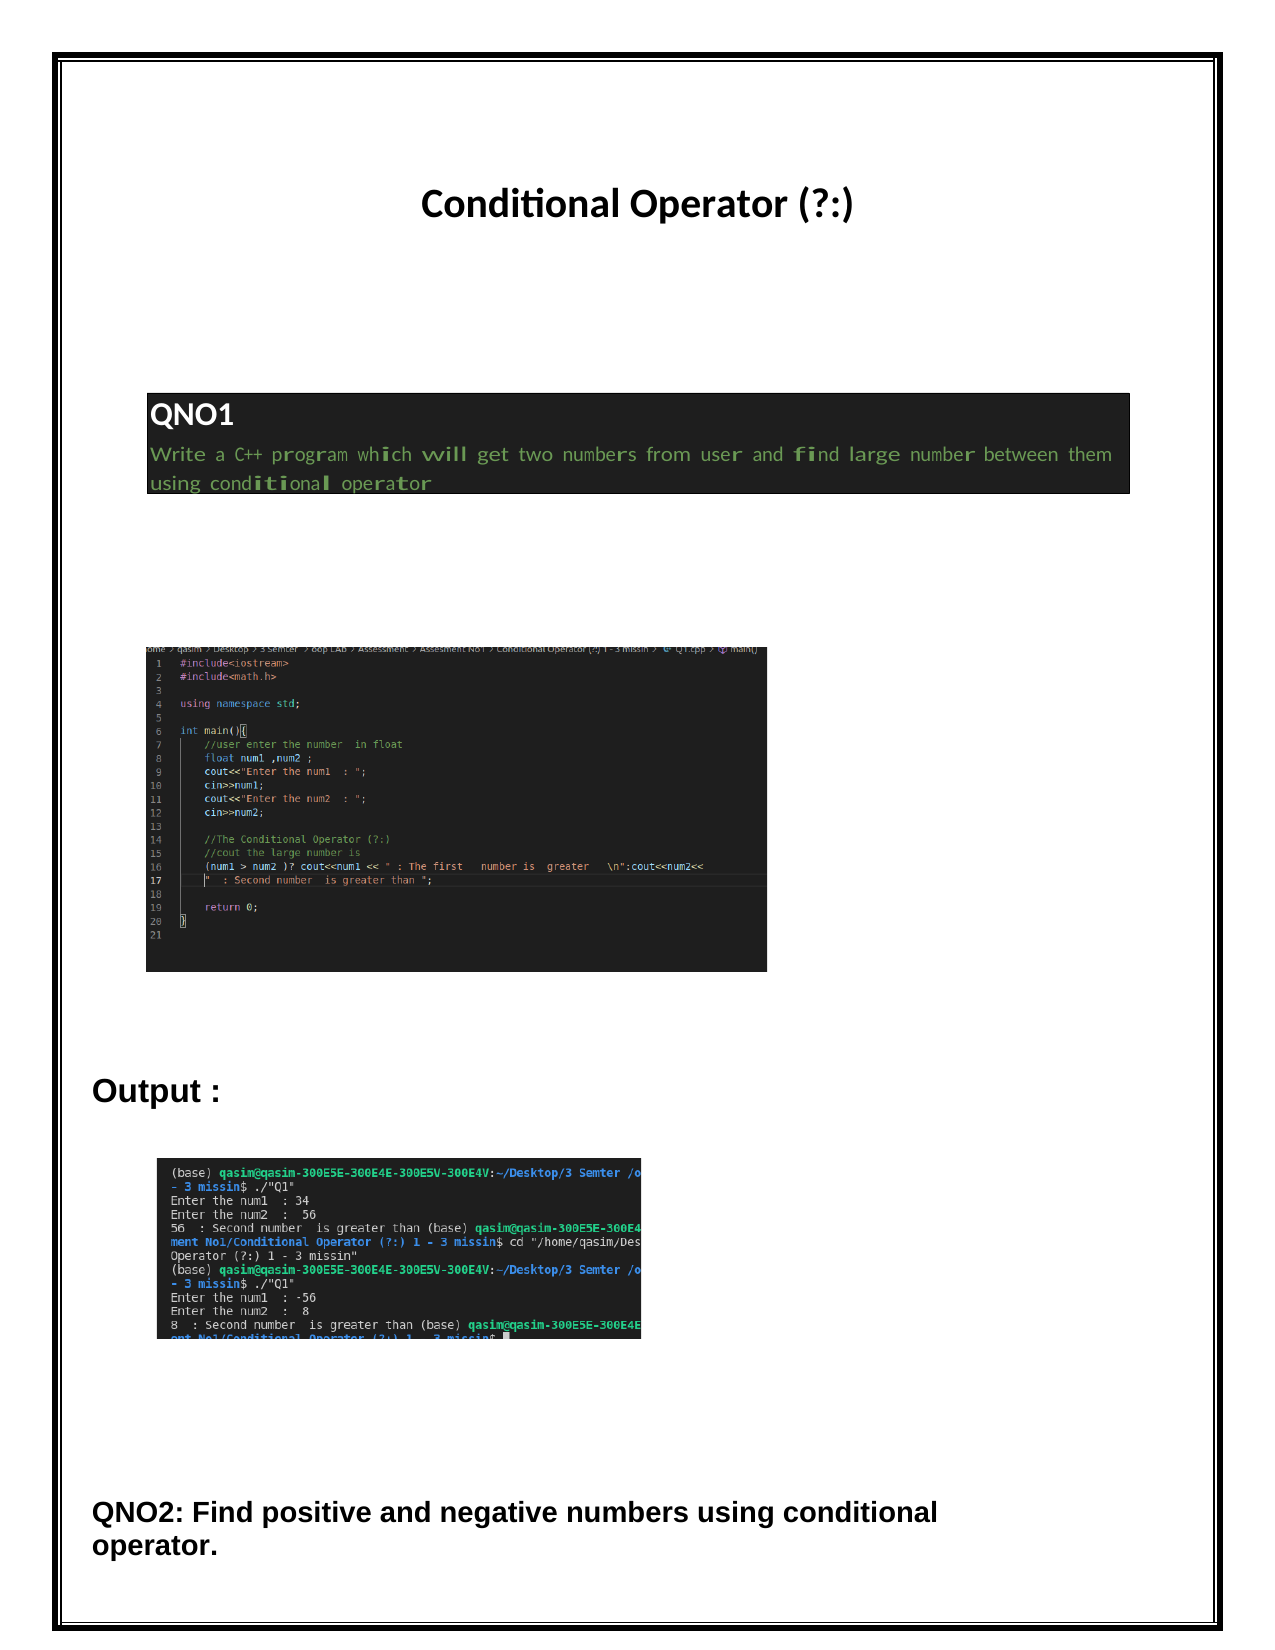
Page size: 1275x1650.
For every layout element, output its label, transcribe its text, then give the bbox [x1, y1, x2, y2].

picture [146, 647, 768, 972]
text Conditional Operator (?:) [211, 177, 1065, 228]
picture [156, 1216, 642, 1339]
text Output : [92, 1071, 1065, 1109]
text QNO2: Find positive and negative numbers using conditional operator. [92, 1495, 1065, 1562]
